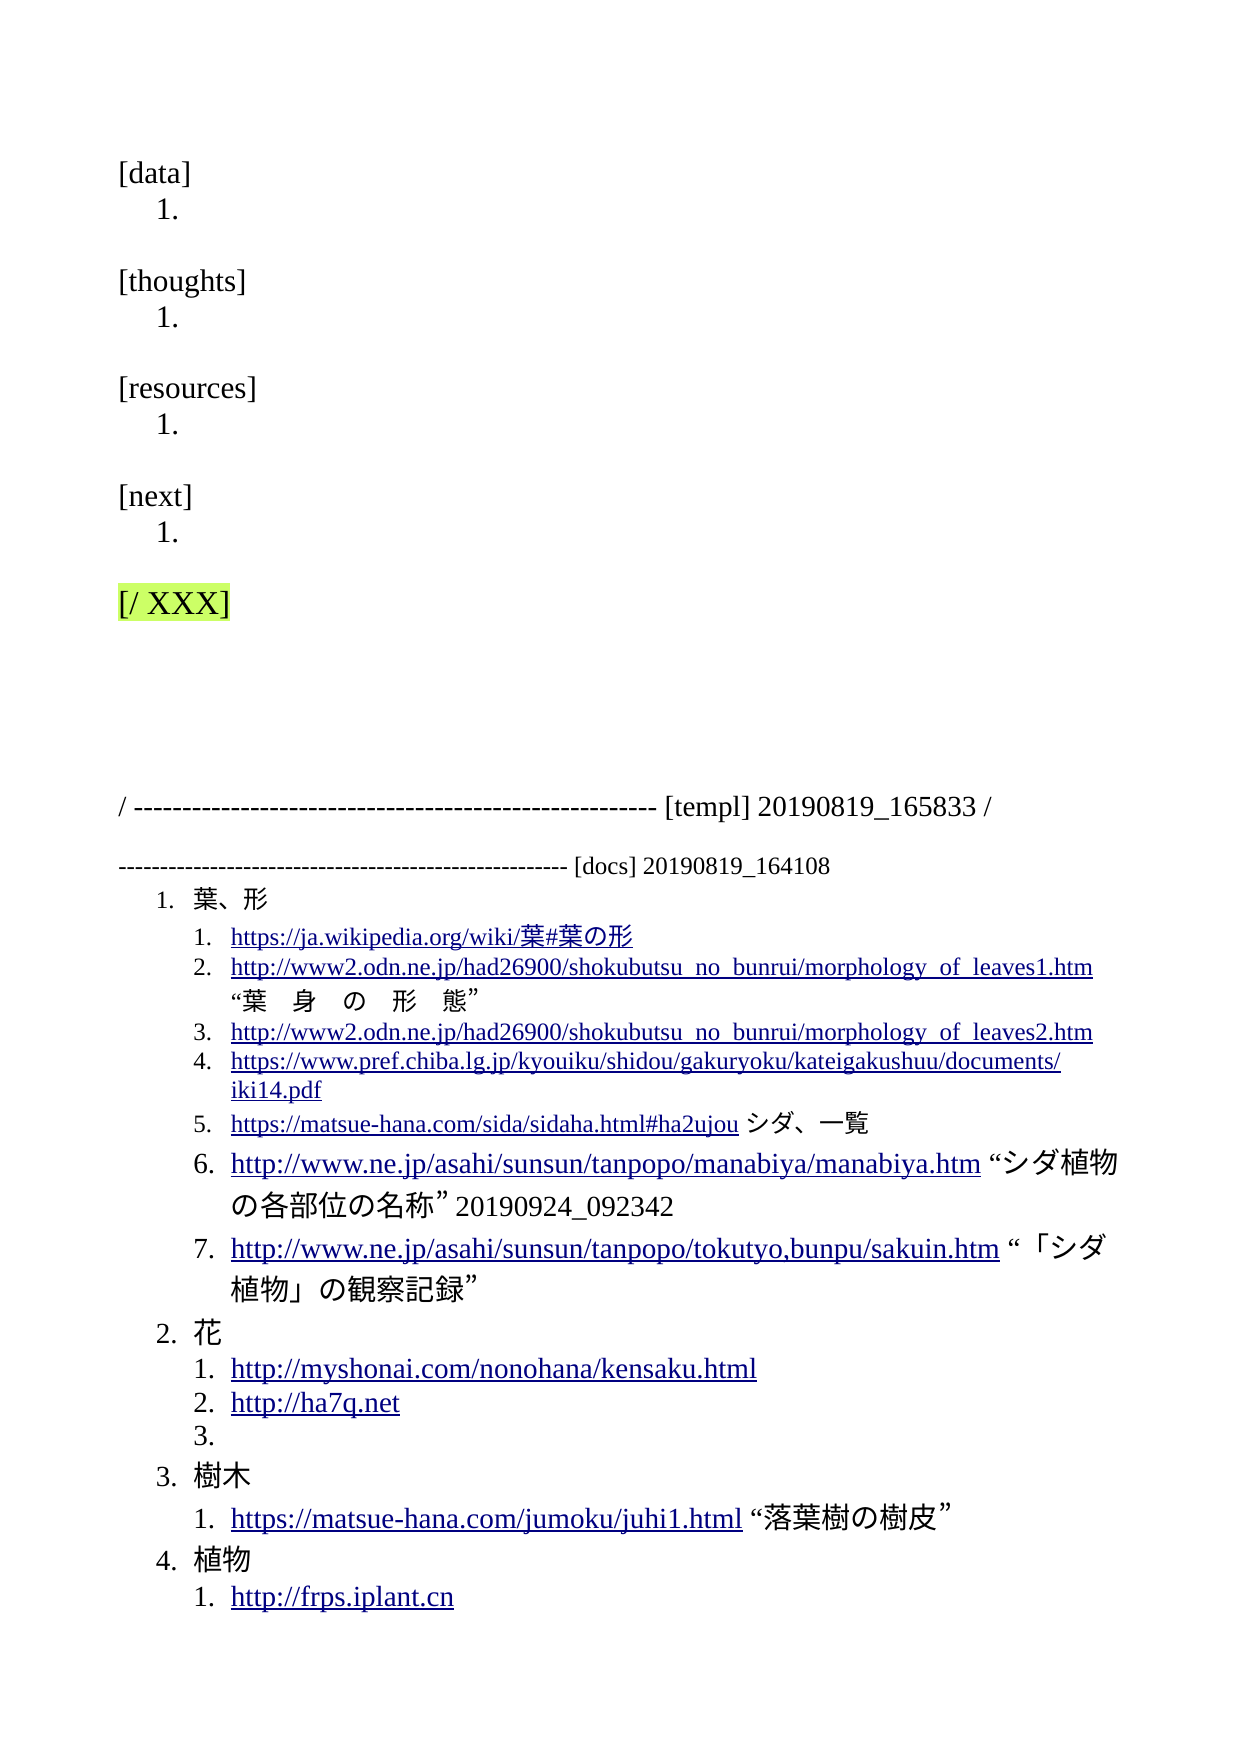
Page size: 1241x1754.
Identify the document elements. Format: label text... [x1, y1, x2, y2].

text [resources] [118, 370, 1122, 406]
list 植物 [156, 1537, 1122, 1579]
list http://www.ne.jp/asahi/sunsun/tanpopo/manabiya/manabiya.htm “シダ植物の各部位の名称” 20190924_092342 [193, 1140, 1122, 1224]
list http://ha7q.net [193, 1385, 1122, 1418]
list 花 [156, 1309, 1122, 1351]
list http://www2.odn.ne.jp/had26900/shokubutsu_no_bunrui/morphology_of_leaves2.htm [193, 1017, 1122, 1046]
list https://ja.wikipedia.org/wiki/葉#葉の形 [193, 916, 1122, 952]
list https://www.pref.chiba.lg.jp/kyouiku/shidou/gakuryoku/kateigakushuu/documents/iki14.pdf [193, 1046, 1122, 1104]
list https://matsue-hana.com/jumoku/juhi1.html “落葉樹の樹皮” [193, 1494, 1122, 1537]
list http://www.ne.jp/asahi/sunsun/tanpopo/tokutyo,bunpu/sakuin.htm “「シダ植物」の観察記録” [193, 1224, 1122, 1309]
list http://frps.iplant.cn [193, 1579, 1122, 1612]
text [next] [118, 477, 1122, 513]
list 葉、形 [156, 880, 1122, 916]
list http://myshonai.com/nonohana/kensaku.html [193, 1351, 1122, 1385]
text / ------------------------------------------------------ [templ] 20190819_165833 / [118, 789, 1122, 822]
text [/ XXX] [118, 583, 1122, 621]
list http://www2.odn.ne.jp/had26900/shokubutsu_no_bunrui/morphology_of_leaves1.htm “葉 身 の 形 態” [193, 952, 1122, 1017]
list https://matsue-hana.com/sida/sidaha.html#ha2ujou シダ、一覧 [193, 1104, 1122, 1140]
text ------------------------------------------------------ [docs] 20190819_164108 [118, 851, 1122, 880]
list 樹木 [156, 1452, 1122, 1494]
text [data] [118, 154, 1122, 190]
text [thoughts] [118, 262, 1122, 298]
